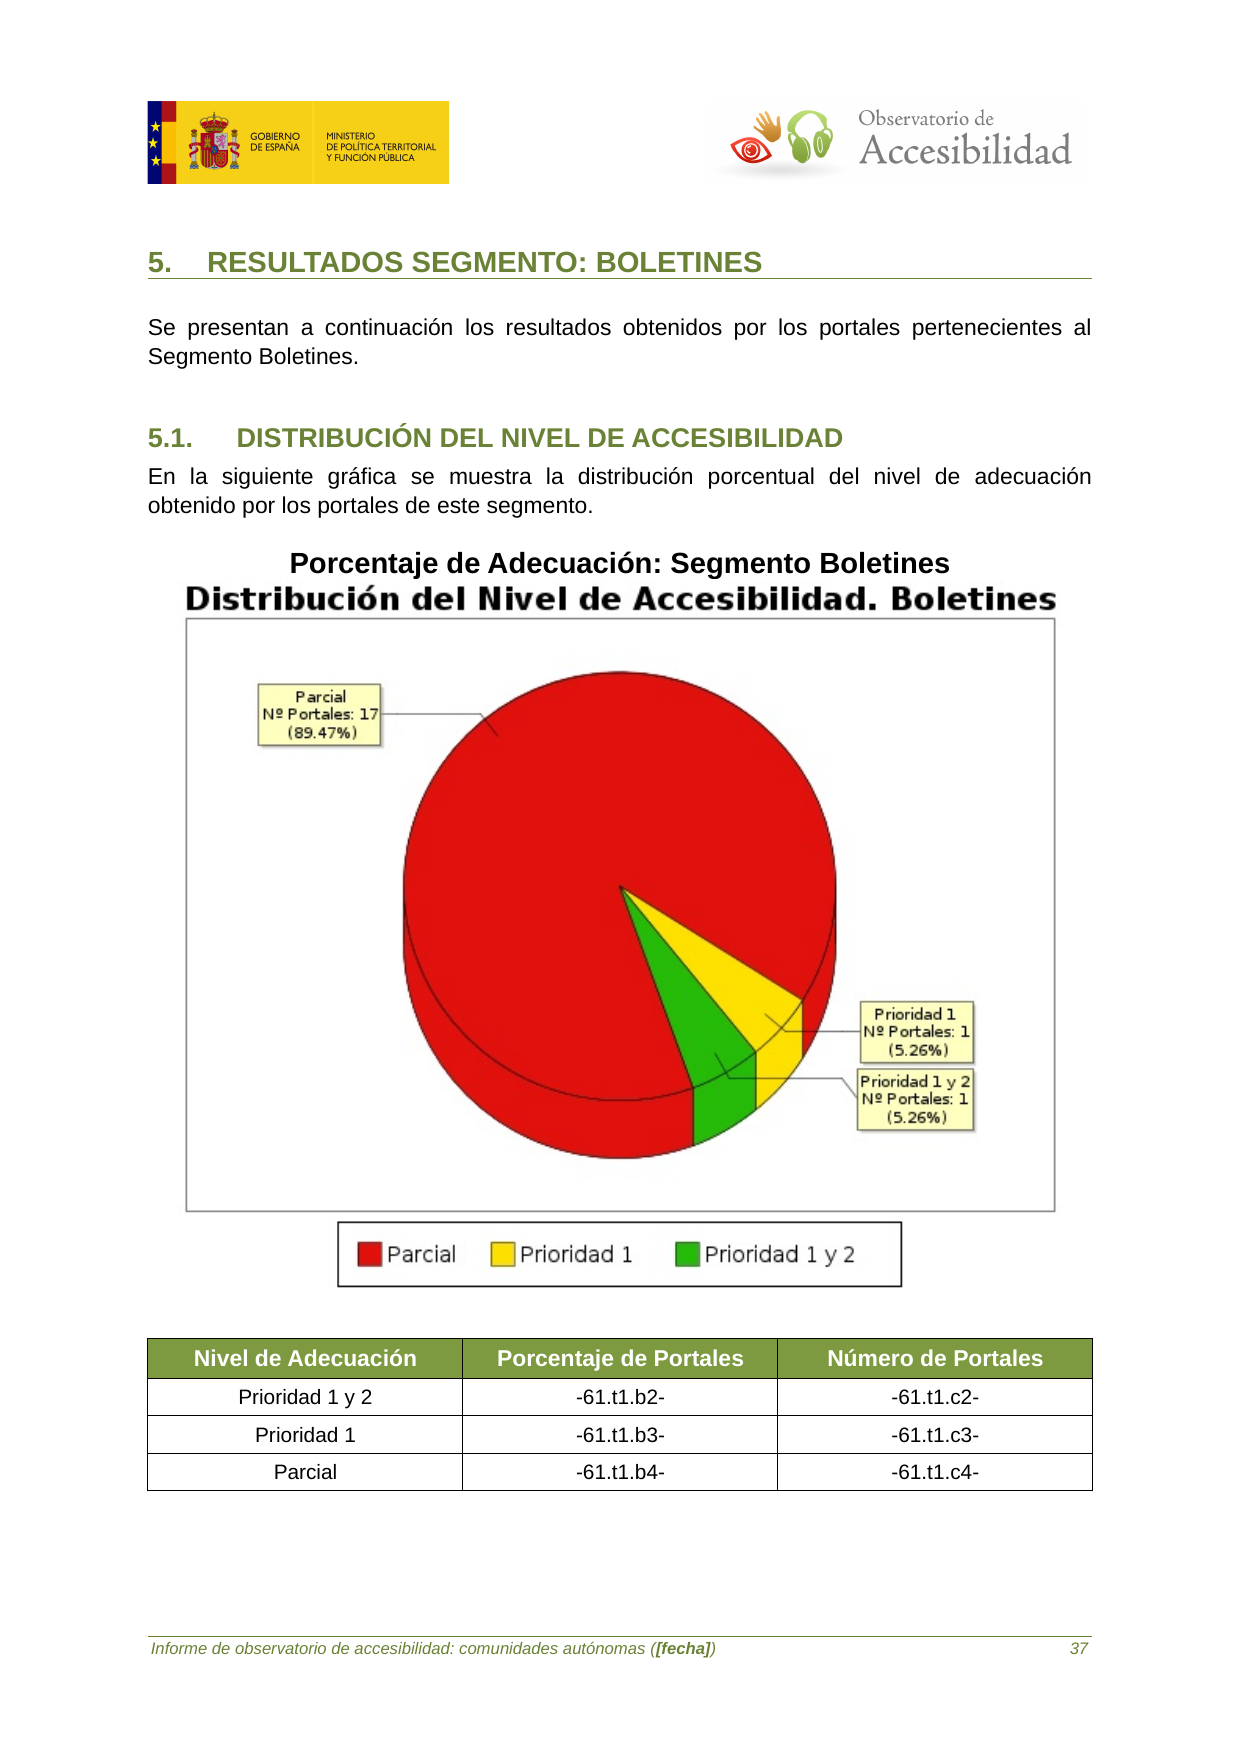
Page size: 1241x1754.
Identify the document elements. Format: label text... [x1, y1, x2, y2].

text Se presentan a continuación los resultados obtenidos por los portales pertenecientes al Segmento Boletines. [148, 314, 1092, 369]
table_header Número de Portales [778, 1339, 1092, 1378]
table_cell -61.t1.c2- [778, 1379, 1092, 1415]
text Porcentaje de Adecuación: Segmento Boletines [148, 546, 1092, 579]
picture [178, 579, 1062, 1289]
table_header Nivel de Adecuación [148, 1339, 462, 1378]
table_cell -61.t1.b4- [463, 1454, 777, 1490]
picture [147, 101, 450, 184]
subtitle Resultados Segmento: Boletines [148, 245, 1092, 278]
table_cell -61.t1.b3- [463, 1416, 777, 1453]
table_header Porcentaje de Portales [463, 1339, 777, 1378]
table_cell -61.t1.b2- [463, 1379, 777, 1415]
table_cell Parcial [148, 1454, 462, 1490]
table_cell -61.t1.c4- [778, 1454, 1092, 1490]
subtitle Distribución del nivel de accesibilidad [148, 422, 1092, 453]
table_cell Prioridad 1 [148, 1416, 462, 1453]
text En la siguiente gráfica se muestra la distribución porcentual del nivel de adecuación obtenido por los portales de este segmento. [148, 463, 1092, 518]
picture [710, 101, 1086, 184]
table_cell -61.t1.c3- [778, 1416, 1092, 1453]
table_cell Prioridad 1 y 2 [148, 1379, 462, 1415]
